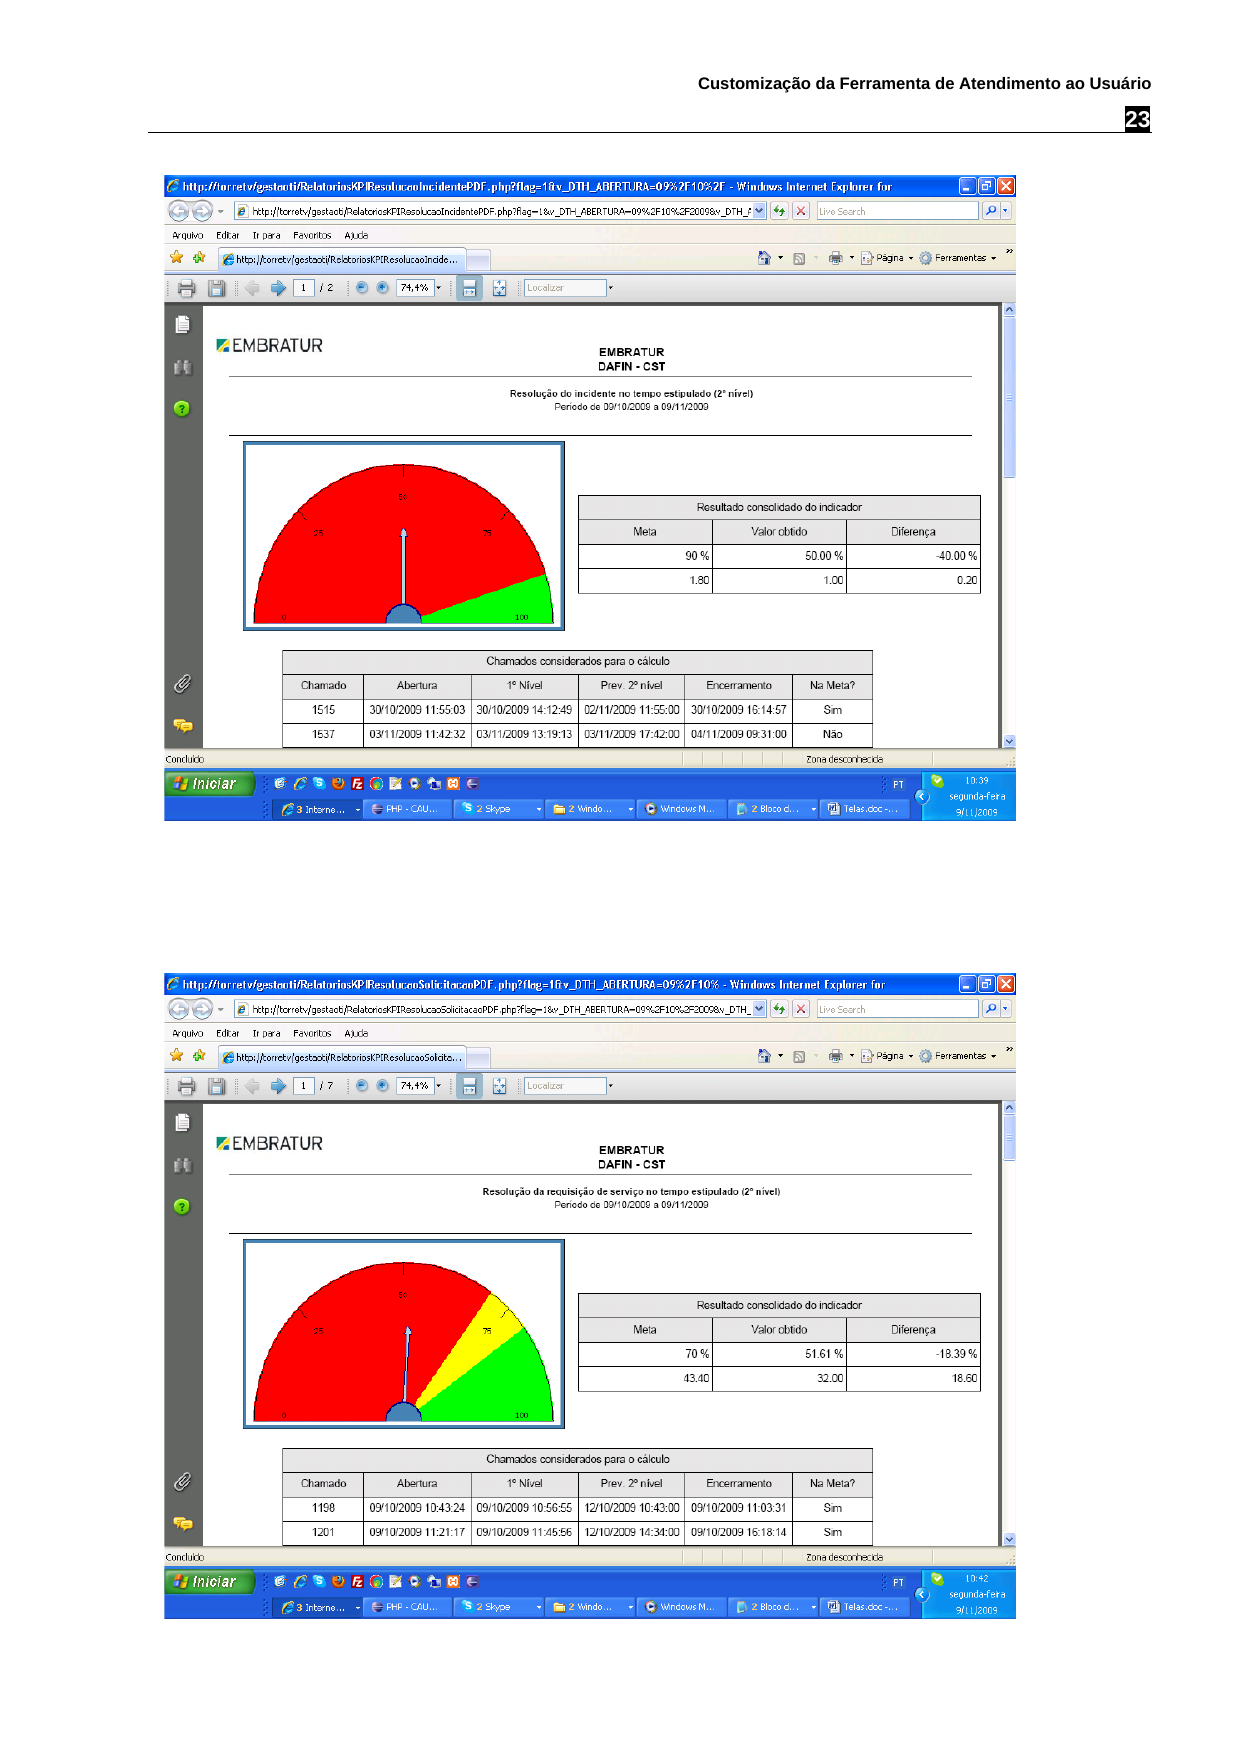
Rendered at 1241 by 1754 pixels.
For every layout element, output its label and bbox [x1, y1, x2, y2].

picture [164, 973, 1016, 1619]
picture [164, 175, 1016, 821]
